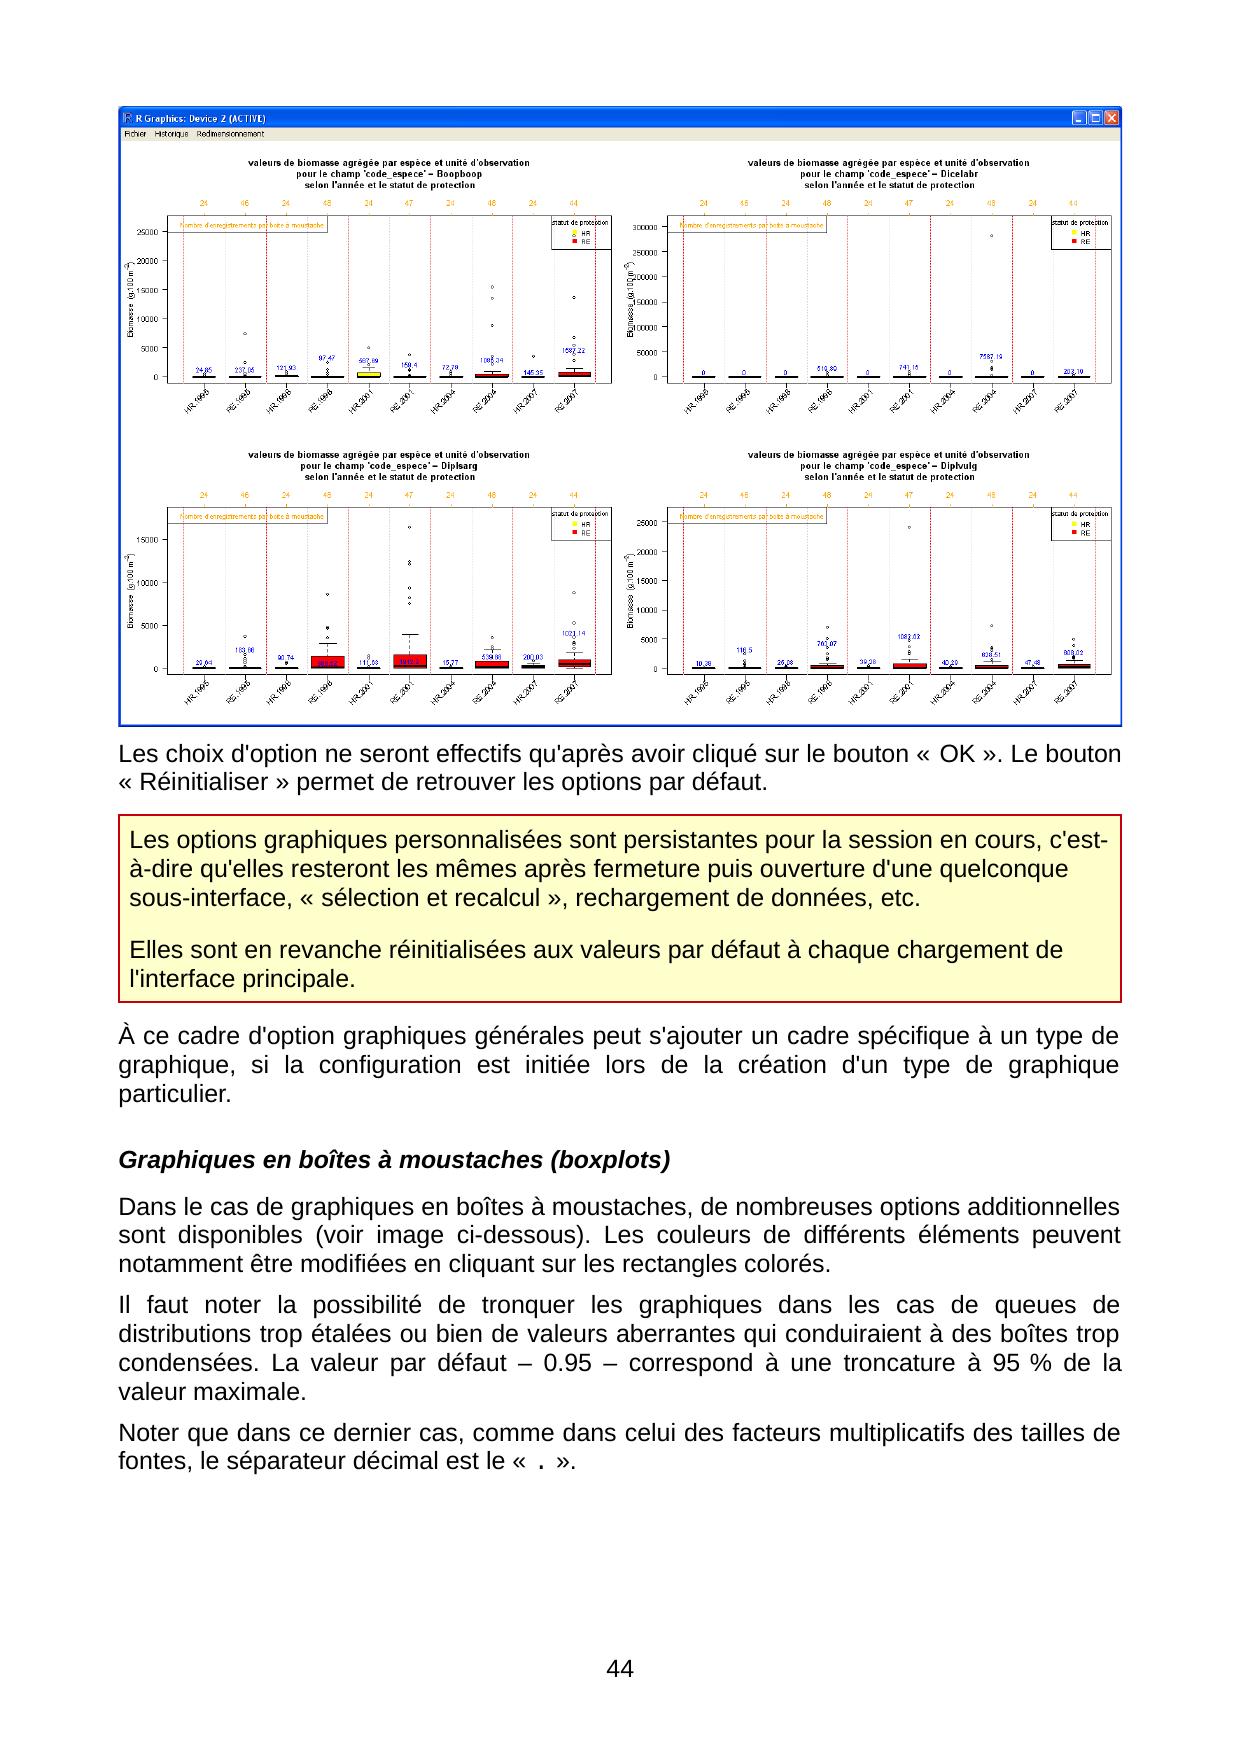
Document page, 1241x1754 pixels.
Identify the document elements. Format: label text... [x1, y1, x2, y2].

picture [118, 106, 1123, 727]
text Les choix d'option ne seront effectifs qu'après avoir cliqué sur le bouton « OK ». Le bouton « Réinitialiser » permet de retrouver les options par défaut. [118, 739, 1122, 796]
text À ce cadre d'option graphiques générales peut s'ajouter un cadre spécifique à un type de graphique, si la configuration est initiée lors de la création d'un type de graphique particulier. [118, 1021, 1122, 1107]
text Dans le cas de graphiques en boîtes à moustaches, de nombreuses options additionnelles sont disponibles (voir image ci-dessous). Les couleurs de différents éléments peuvent notamment être modifiées en cliquant sur les rectangles colorés. [118, 1192, 1122, 1278]
text Les options graphiques personnalisées sont persistantes pour la session en cours, c'est-à-dire qu'elles resteront les mêmes après fermeture puis ouverture d'une quelconque sous-interface, « sélection et recalcul », rechargement de données, etc. [120, 816, 1120, 912]
subtitle Graphiques en boîtes à moustaches (boxplots) [118, 1145, 1122, 1173]
text Il faut noter la possibilité de tronquer les graphiques dans les cas de queues de distributions trop étalées ou bien de valeurs aberrantes qui conduiraient à des boîtes trop condensées. La valeur par défaut – 0.95 – correspond à une troncature à 95 % de la valeur maximale. [118, 1290, 1122, 1405]
text Elles sont en revanche réinitialisées aux valeurs par défaut à chaque chargement de l'interface principale. [120, 924, 1120, 1001]
text Noter que dans ce dernier cas, comme dans celui des facteurs multiplicatifs des tailles de fontes, le séparateur décimal est le « . ». [118, 1418, 1122, 1477]
